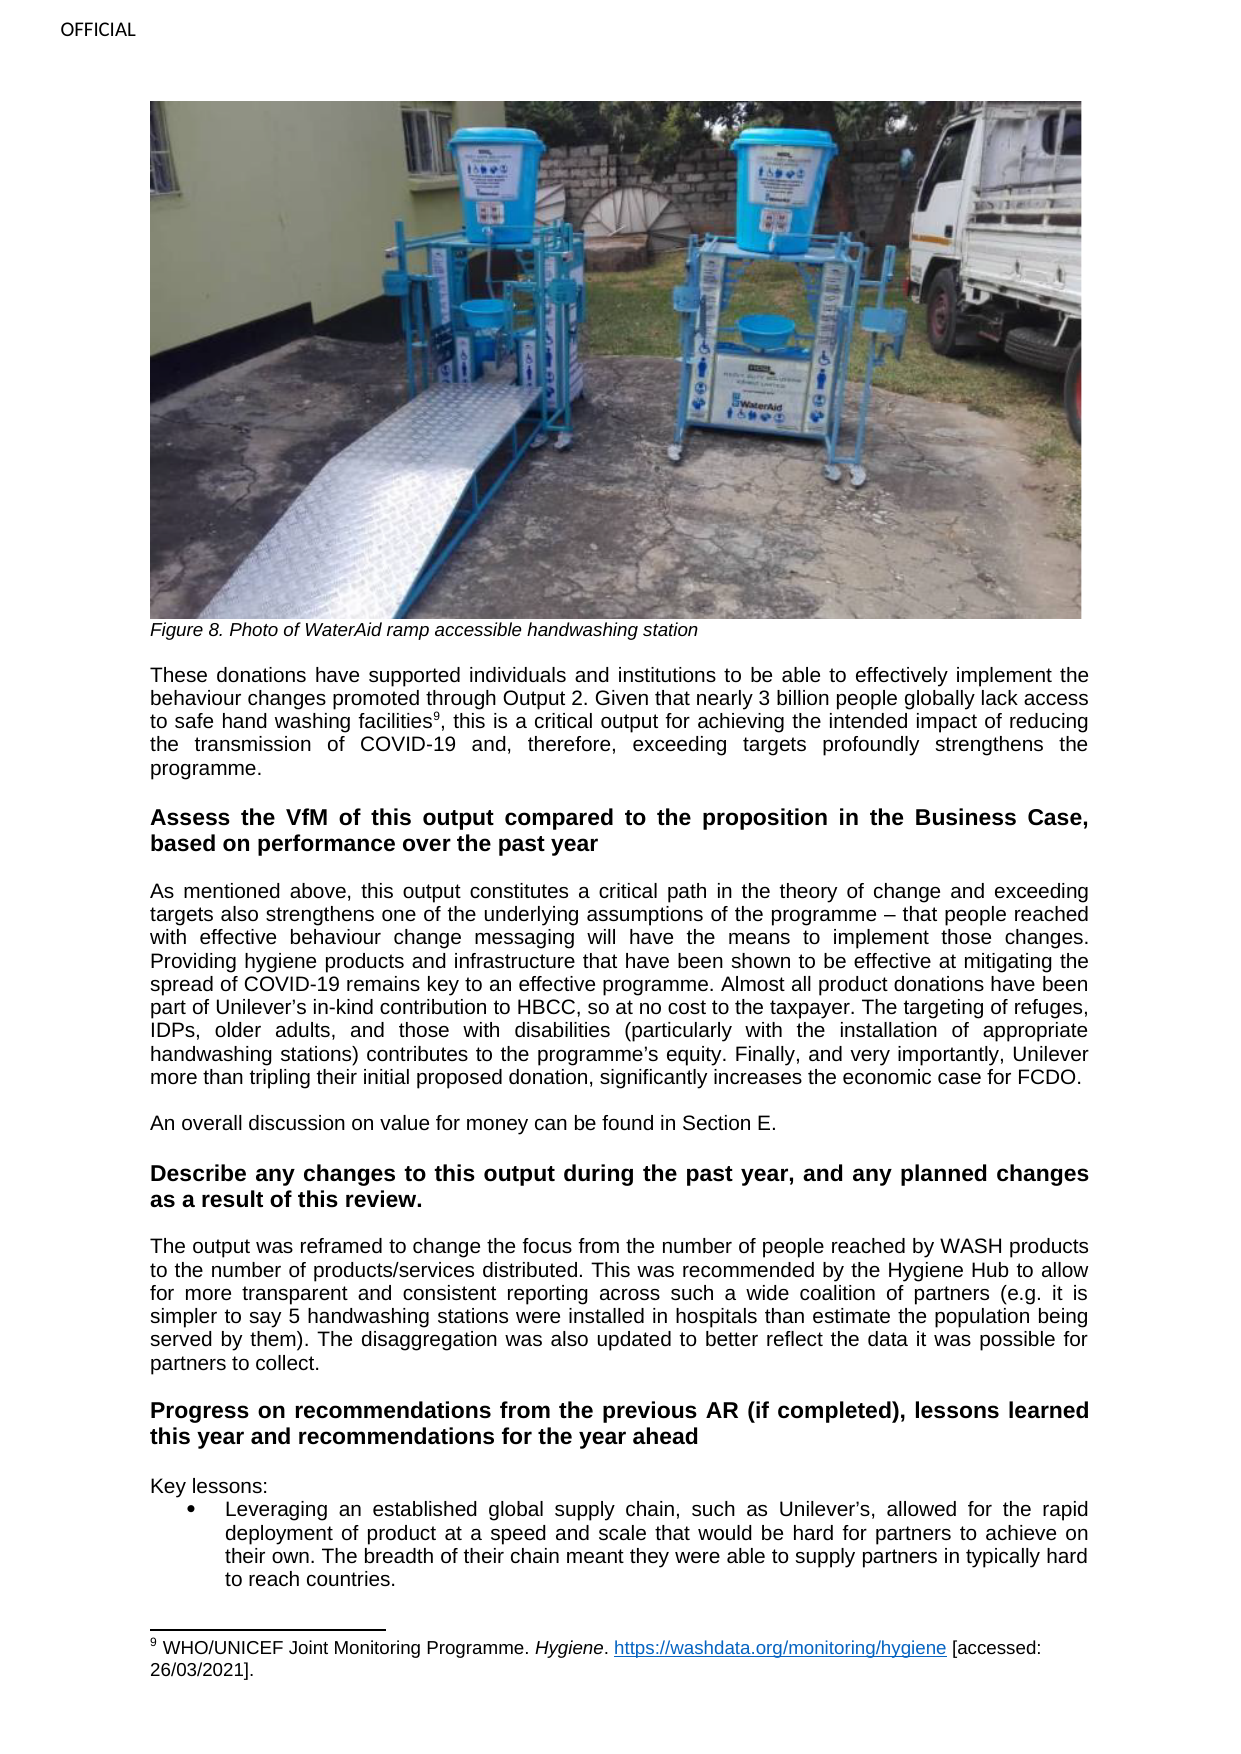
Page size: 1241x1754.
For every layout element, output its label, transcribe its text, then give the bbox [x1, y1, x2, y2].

text An overall discussion on value for money can be found in Section E. [150, 1112, 1090, 1135]
list Leveraging an established global supply chain, such as Unilever’s, allowed for the rapid deployment of product at a speed and scale that would be hard for partners to achieve on their own. The breadth of their chain meant they were able to supply partners in typically hard to reach countries. [187, 1498, 1090, 1591]
text As mentioned above, this output constitutes a critical path in the theory of change and exceeding targets also strengthens one of the underlying assumptions of the programme – that people reached with effective behaviour change messaging will have the means to implement those changes. Providing hygiene products and infrastructure that have been shown to be effective at mitigating the spread of COVID-19 remains key to an effective programme. Almost all product donations have been part of Unilever’s in-kind contribution to HBCC, so at no cost to the taxpayer. The targeting of refuges, IDPs, older adults, and those with disabilities (particularly with the installation of appropriate handwashing stations) contributes to the programme’s equity. Finally, and very importantly, Unilever more than tripling their initial proposed donation, significantly increases the economic case for FCDO. [150, 879, 1090, 1088]
text The output was reframed to change the focus from the number of people reached by WASH products to the number of products/services distributed. This was recommended by the Hygiene Hub to allow for more transparent and consistent reporting across such a wide coalition of partners (e.g. it is simpler to say 5 handwashing stations were installed in hospitals than estimate the population being served by them). The disaggregation was also updated to better reflect the data it was possible for partners to collect. [150, 1235, 1090, 1374]
text Figure 8. Photo of WaterAid ramp accessible handwashing station [150, 619, 1090, 640]
text Describe any changes to this output during the past year, and any planned changes as a result of this review. [150, 1161, 1090, 1212]
text These donations have supported individuals and institutions to be able to effectively implement the behaviour changes promoted through Output 2. Given that nearly 3 billion people globally lack access to safe hand washing facilities, this is a critical output for achieving the intended impact of reducing the transmission of COVID-19 and, therefore, exceeding targets profoundly strengthens the programme. [150, 663, 1090, 779]
text Key lessons: [150, 1474, 1090, 1498]
text WHO/UNICEF Joint Monitoring Programme. Hygiene. https://washdata.org/monitoring/hygiene [accessed: 26/03/2021]. [150, 1636, 1090, 1680]
text Progress on recommendations from the previous AR (if completed), lessons learned this year and recommendations for the year ahead [150, 1398, 1090, 1449]
text Assess the VfM of this output compared to the proposition in the Business Case, based on performance over the past year [150, 805, 1090, 856]
